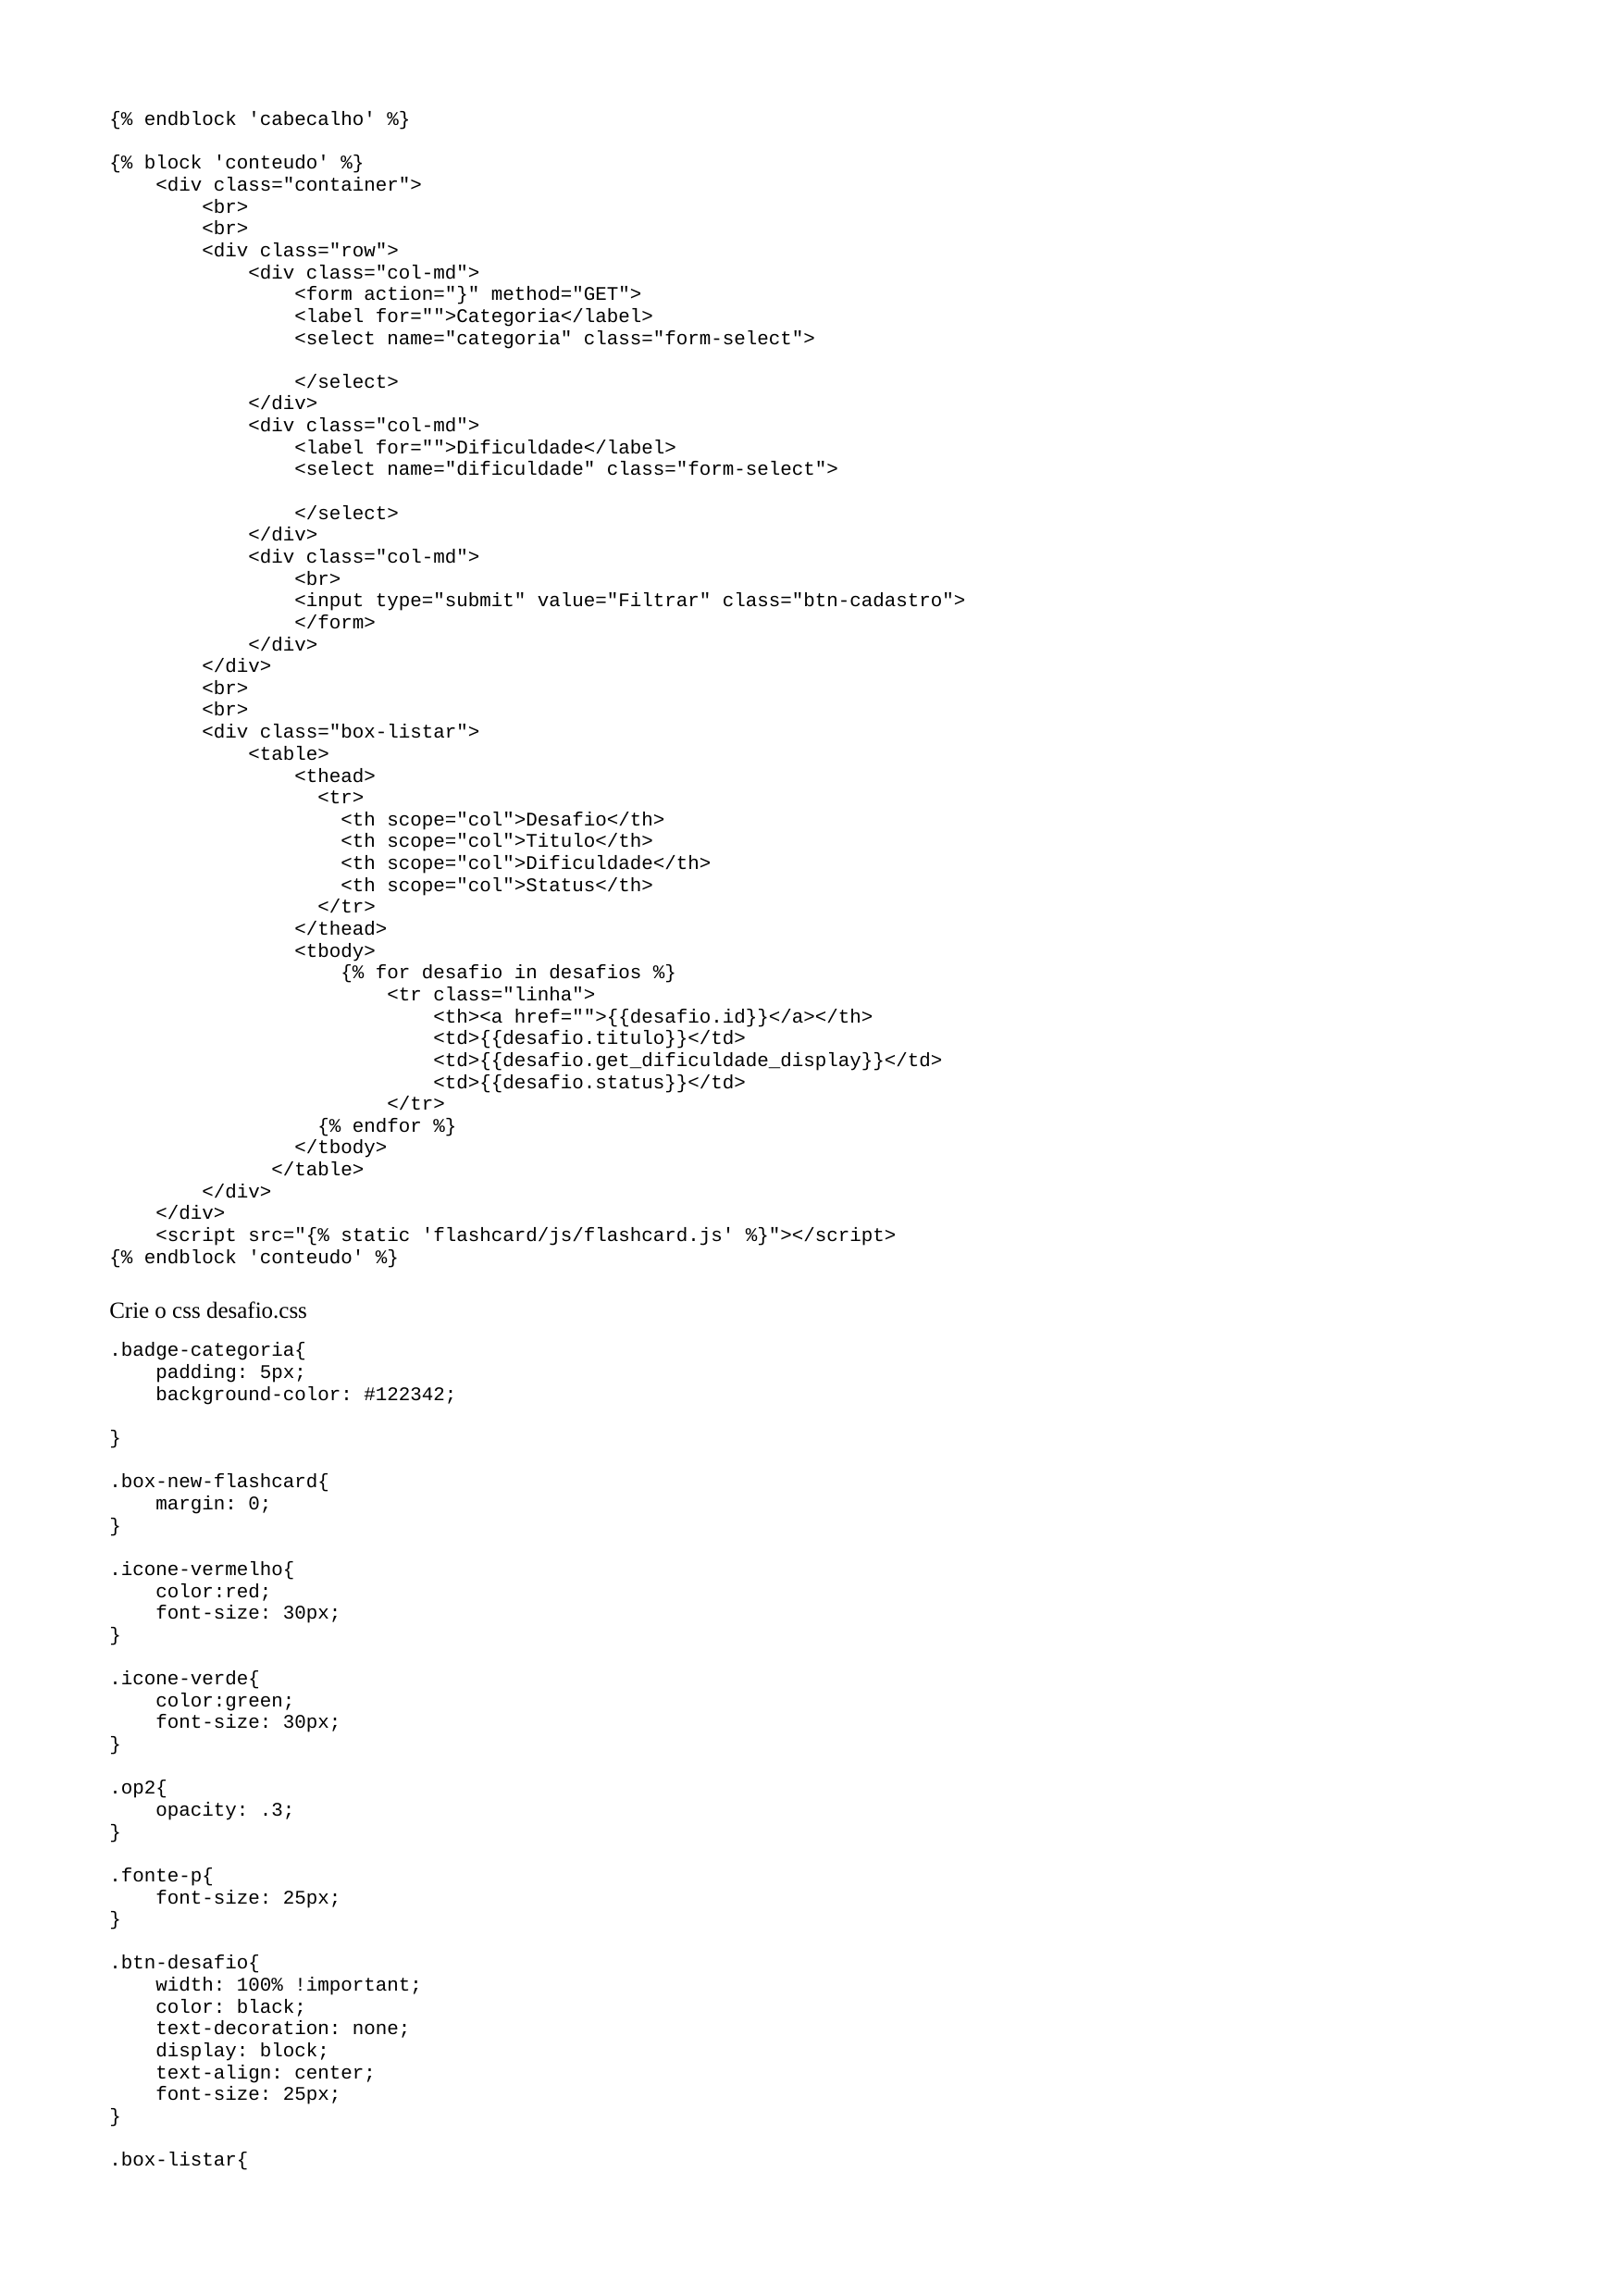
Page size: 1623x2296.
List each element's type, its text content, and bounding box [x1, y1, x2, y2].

text <input type="submit" value="Filtrar" class="btn-cadastro"> [109, 590, 1514, 613]
text {% endblock 'cabecalho' %} [109, 109, 1514, 131]
text </form> [109, 613, 1514, 635]
text {% endblock 'conteudo' %} [109, 1247, 1514, 1269]
text <br> [109, 197, 1514, 218]
text <div class="box-listar"> [109, 722, 1514, 744]
text <br> [109, 218, 1514, 241]
text font-size: 25px; [109, 2084, 1514, 2106]
text Crie o css desafio.css [109, 1297, 1514, 1322]
text color: black; [109, 1997, 1514, 2018]
text <div class="col-md"> [109, 547, 1514, 569]
text </div> [109, 635, 1514, 656]
text padding: 5px; [109, 1362, 1514, 1384]
text </tr> [109, 1094, 1514, 1116]
text text-align: center; [109, 2063, 1514, 2084]
text </div> [109, 1182, 1514, 1203]
text } [109, 1625, 1514, 1646]
text .op2{ [109, 1778, 1514, 1800]
text <td>{{desafio.titulo}}</td> [109, 1028, 1514, 1050]
text font-size: 30px; [109, 1603, 1514, 1625]
text </div> [109, 656, 1514, 678]
text <th scope="col">Status</th> [109, 875, 1514, 897]
text <th scope="col">Desafio</th> [109, 810, 1514, 831]
text .box-new-flashcard{ [109, 1471, 1514, 1494]
text </select> [109, 372, 1514, 394]
text </tbody> [109, 1137, 1514, 1160]
text <th scope="col">Dificuldade</th> [109, 853, 1514, 875]
text .badge-categoria{ [109, 1340, 1514, 1362]
text opacity: .3; [109, 1800, 1514, 1822]
text <table> [109, 744, 1514, 765]
text <thead> [109, 765, 1514, 788]
text } [109, 1516, 1514, 1537]
text width: 100% !important; [109, 1975, 1514, 1997]
text </table> [109, 1160, 1514, 1182]
text </div> [109, 525, 1514, 547]
text } [109, 1428, 1514, 1450]
text </thead> [109, 919, 1514, 941]
text <script src="{% static 'flashcard/js/flashcard.js' %}"></script> [109, 1225, 1514, 1247]
text <label for="">Dificuldade</label> [109, 438, 1514, 459]
text } [109, 1909, 1514, 1931]
text <div class="row"> [109, 241, 1514, 263]
text <br> [109, 678, 1514, 701]
text <tr> [109, 788, 1514, 810]
text <th scope="col">Titulo</th> [109, 831, 1514, 853]
text <div class="col-md"> [109, 263, 1514, 284]
text <label for="">Categoria</label> [109, 306, 1514, 328]
text color:red; [109, 1581, 1514, 1603]
text </tr> [109, 897, 1514, 919]
text text-decoration: none; [109, 2018, 1514, 2041]
text <select name="categoria" class="form-select"> [109, 328, 1514, 350]
text {% for desafio in desafios %} [109, 962, 1514, 985]
text .icone-vermelho{ [109, 1559, 1514, 1581]
text font-size: 30px; [109, 1712, 1514, 1734]
text <select name="dificuldade" class="form-select"> [109, 459, 1514, 481]
text </select> [109, 503, 1514, 525]
text background-color: #122342; [109, 1384, 1514, 1406]
text </div> [109, 394, 1514, 416]
text {% endfor %} [109, 1116, 1514, 1137]
text <br> [109, 701, 1514, 722]
text <tbody> [109, 941, 1514, 962]
text <div class="container"> [109, 175, 1514, 197]
text } [109, 1734, 1514, 1756]
text <td>{{desafio.status}}</td> [109, 1072, 1514, 1094]
text <td>{{desafio.get_dificuldade_display}}</td> [109, 1050, 1514, 1072]
text {% block 'conteudo' %} [109, 153, 1514, 175]
text <th><a href="">{{desafio.id}}</a></th> [109, 1007, 1514, 1028]
text .icone-verde{ [109, 1669, 1514, 1691]
text display: block; [109, 2041, 1514, 2063]
text <div class="col-md"> [109, 416, 1514, 438]
text <form action="}" method="GET"> [109, 284, 1514, 306]
text .box-listar{ [109, 2150, 1514, 2172]
text .btn-desafio{ [109, 1954, 1514, 1975]
text color:green; [109, 1691, 1514, 1712]
text <tr class="linha"> [109, 985, 1514, 1007]
text </div> [109, 1203, 1514, 1225]
text } [109, 2106, 1514, 2128]
text <br> [109, 569, 1514, 590]
text } [109, 1822, 1514, 1843]
text font-size: 25px; [109, 1887, 1514, 1909]
text .fonte-p{ [109, 1866, 1514, 1887]
text margin: 0; [109, 1494, 1514, 1516]
